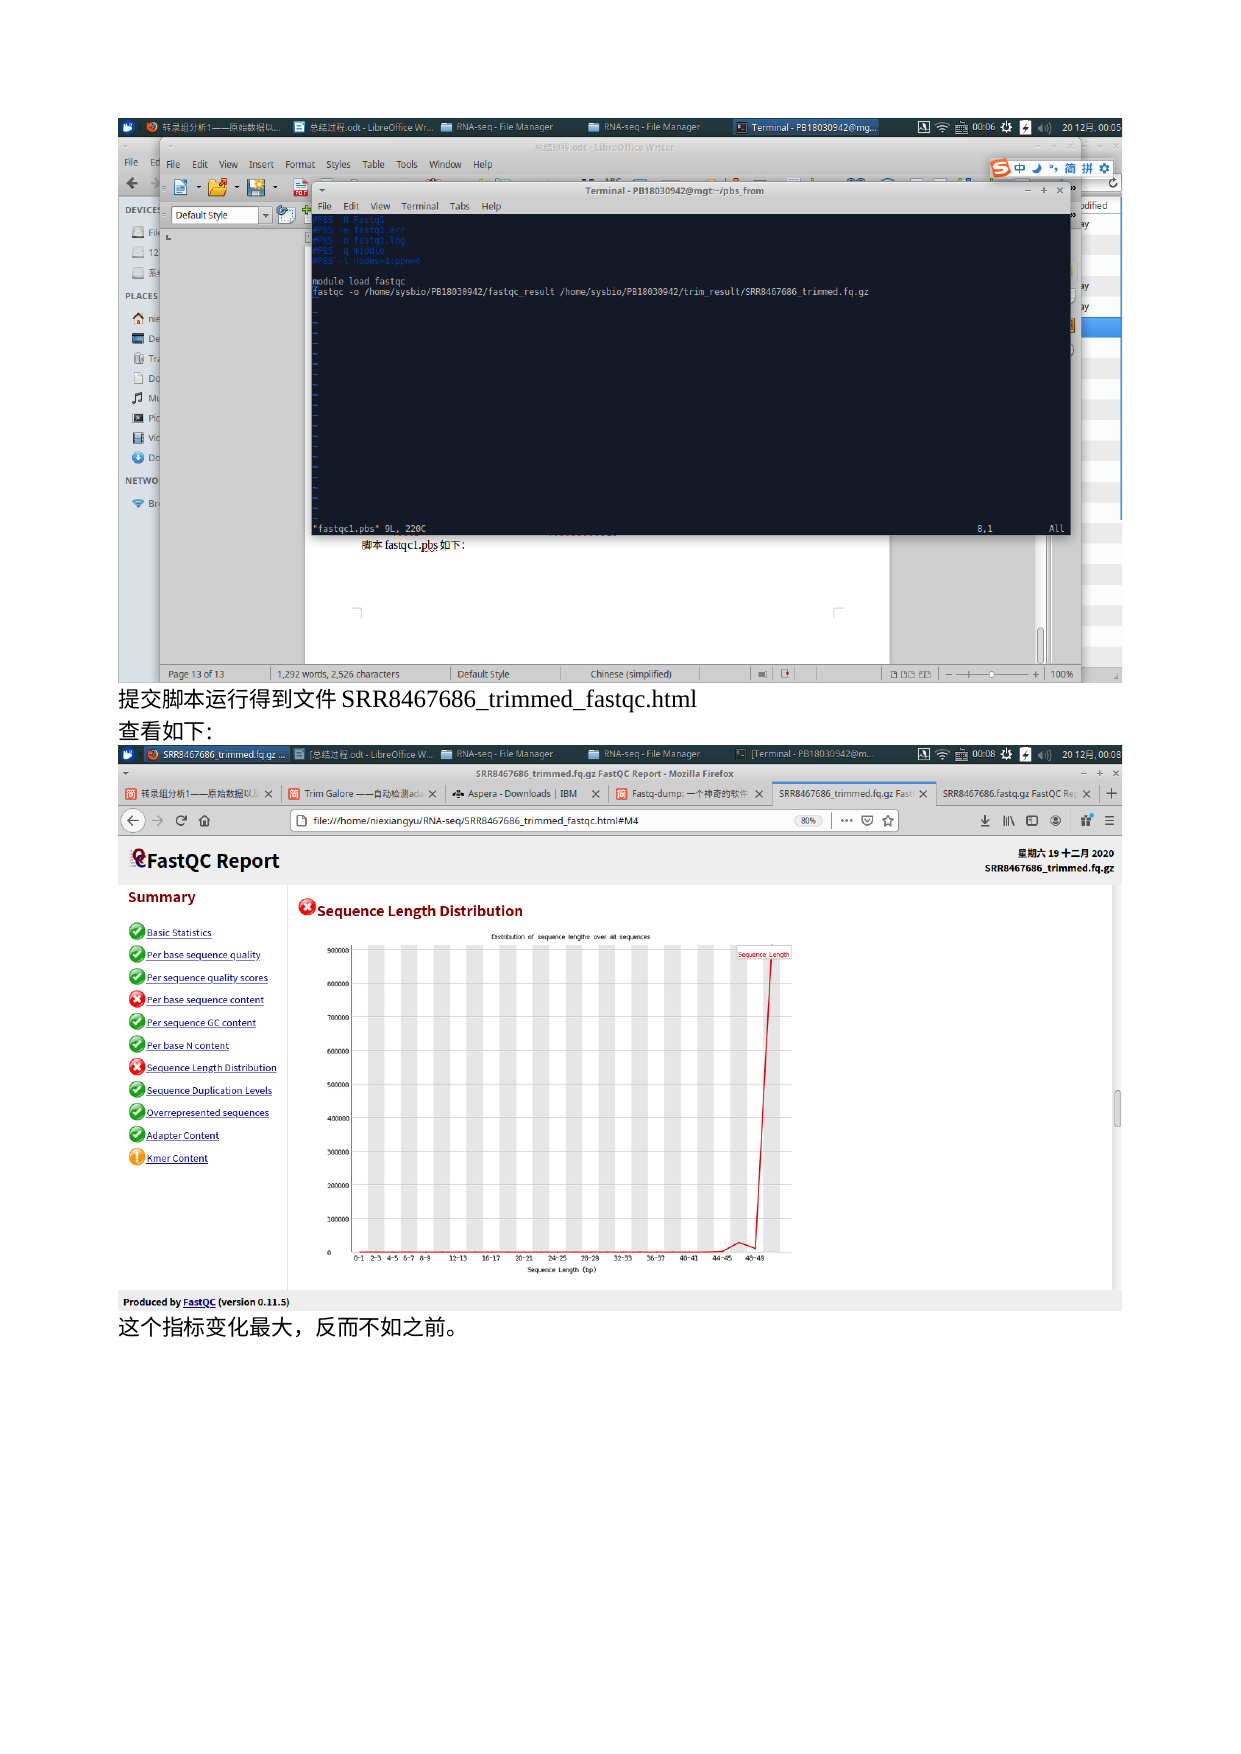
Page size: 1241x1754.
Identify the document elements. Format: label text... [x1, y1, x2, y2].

picture [118, 118, 1123, 683]
text 查看如下: [118, 714, 1122, 745]
text 提交脚本运行得到文件SRR8467686_trimmed_fastqc.html [118, 683, 1122, 714]
picture [118, 745, 1123, 1311]
text 这个指标变化最大，反而不如之前。 [118, 1311, 1122, 1342]
